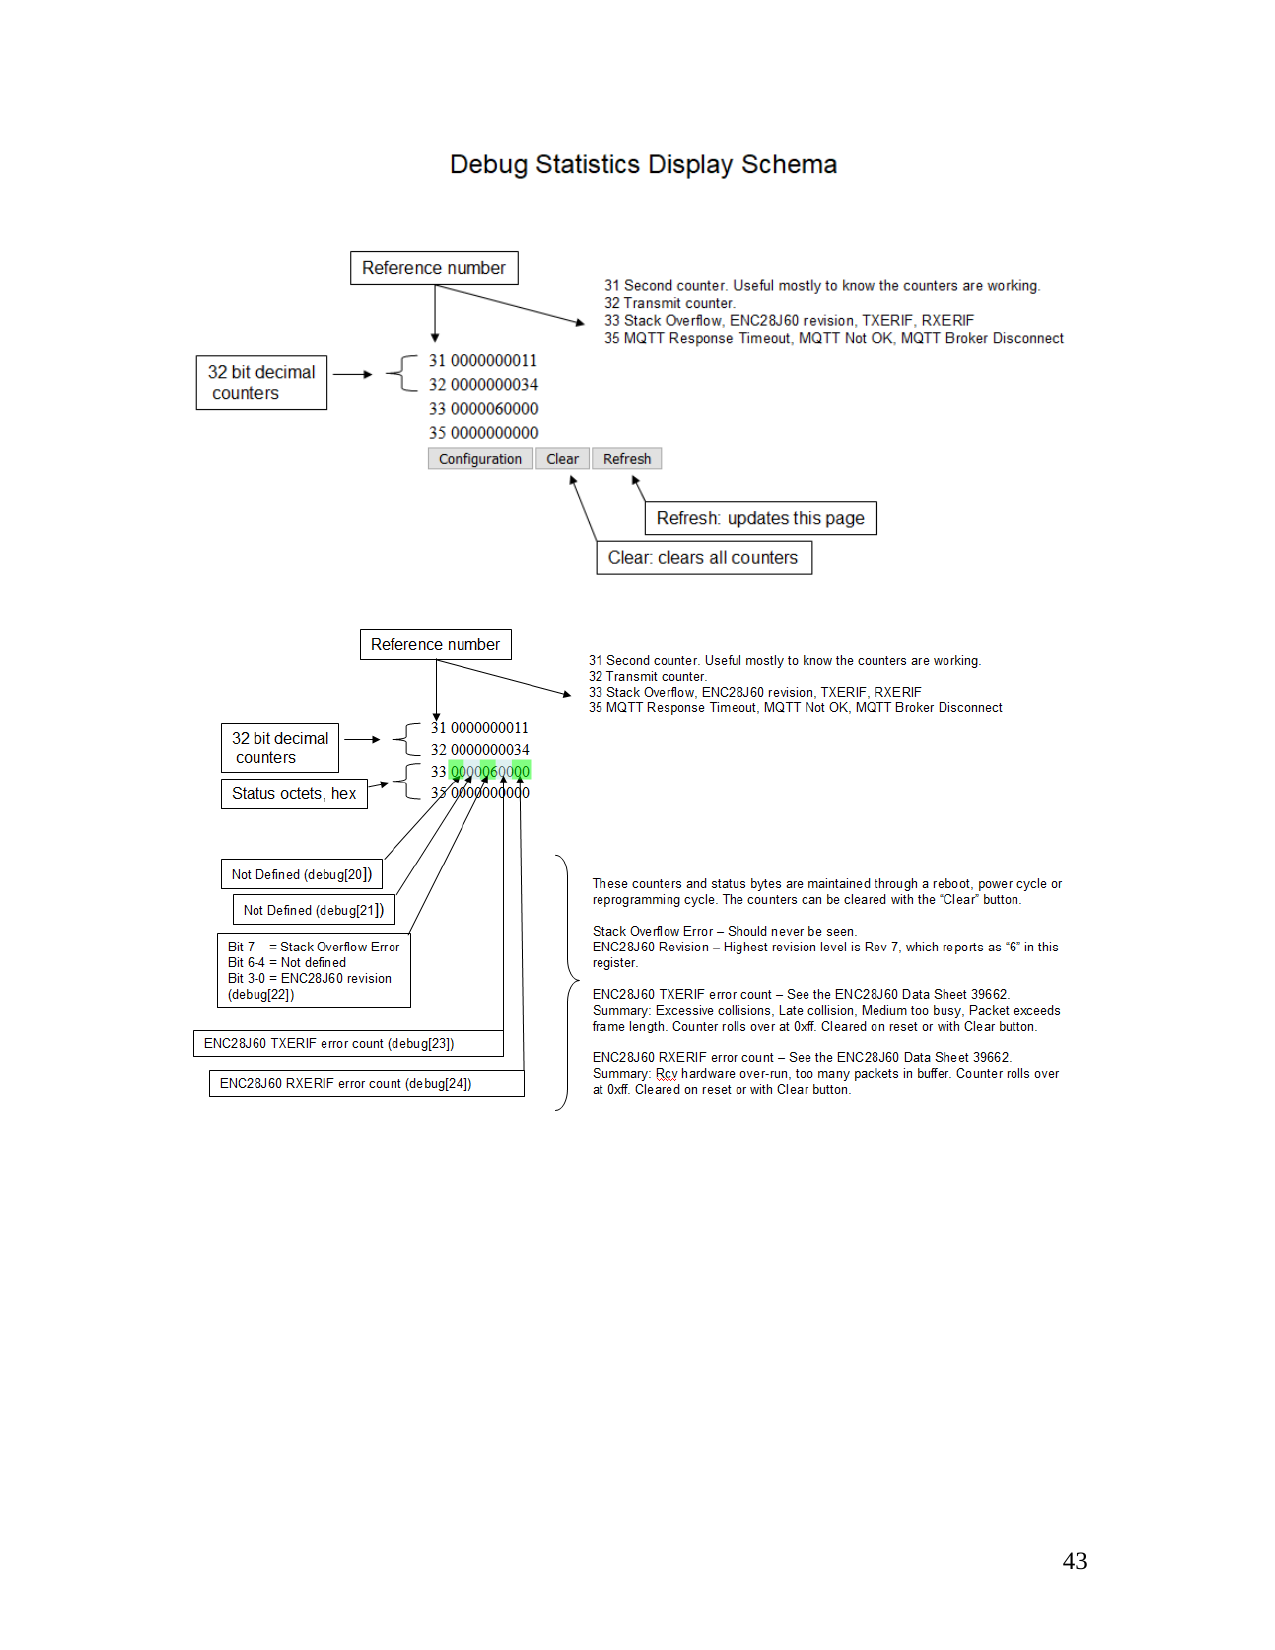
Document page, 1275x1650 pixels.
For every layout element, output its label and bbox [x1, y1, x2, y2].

picture [187, 617, 1082, 1115]
picture [187, 149, 1083, 589]
